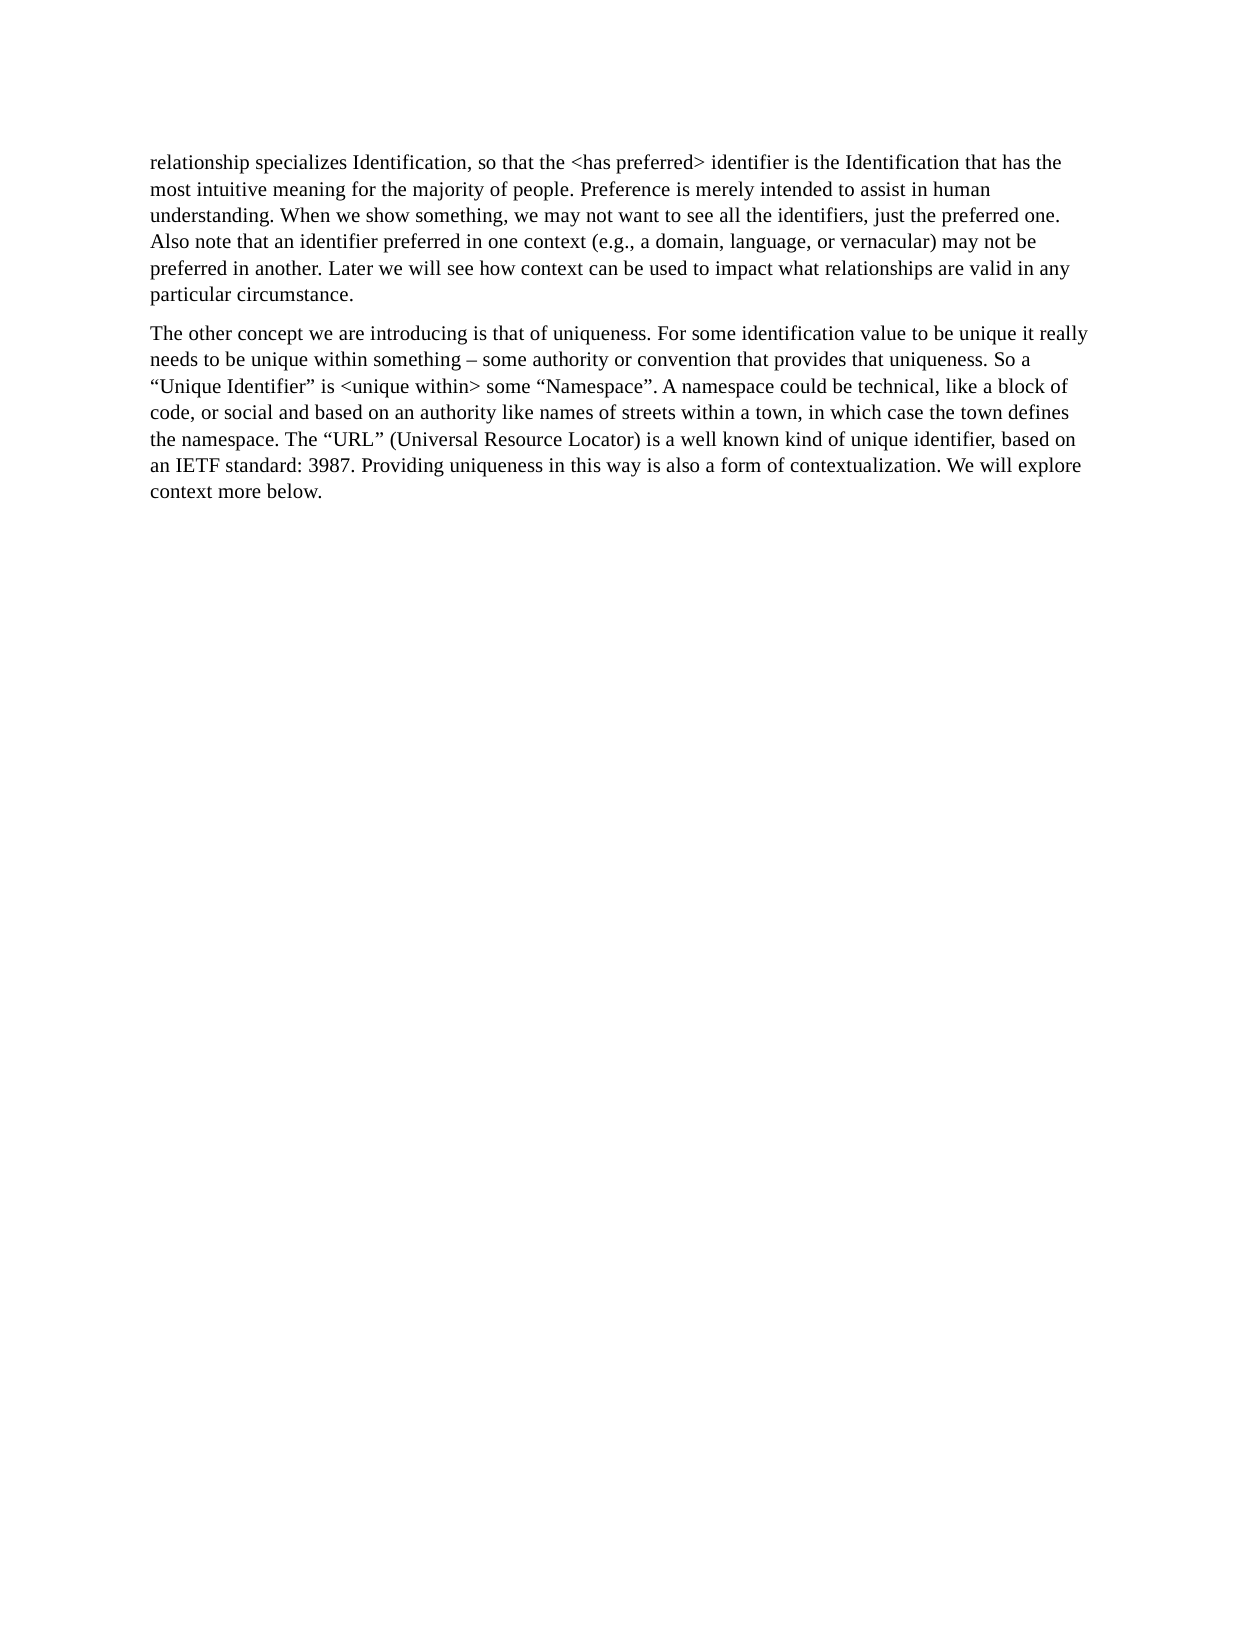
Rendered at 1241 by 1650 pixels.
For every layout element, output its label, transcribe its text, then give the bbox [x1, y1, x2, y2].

text relationship specializes Identification, so that the <has preferred> identifier is the Identification that has the most intuitive meaning for the majority of people. Preference is merely intended to assist in human understanding. When we show something, we may not want to see all the identifiers, just the preferred one. Also note that an identifier preferred in one context (e.g., a domain, language, or vernacular) may not be preferred in another. Later we will see how context can be used to impact what relationships are valid in any particular circumstance. [150, 150, 1090, 306]
text The other concept we are introducing is that of uniqueness. For some identification value to be unique it really needs to be unique within something – some authority or convention that provides that uniqueness. So a “Unique Identifier” is <unique within> some “Namespace”. A namespace could be technical, like a block of code, or social and based on an authority like names of streets within a town, in which case the town defines the namespace. The “URL” (Universal Resource Locator) is a well known kind of unique identifier, based on an IETF standard: 3987. Providing uniqueness in this way is also a form of contextualization. We will explore context more below. [150, 321, 1090, 503]
